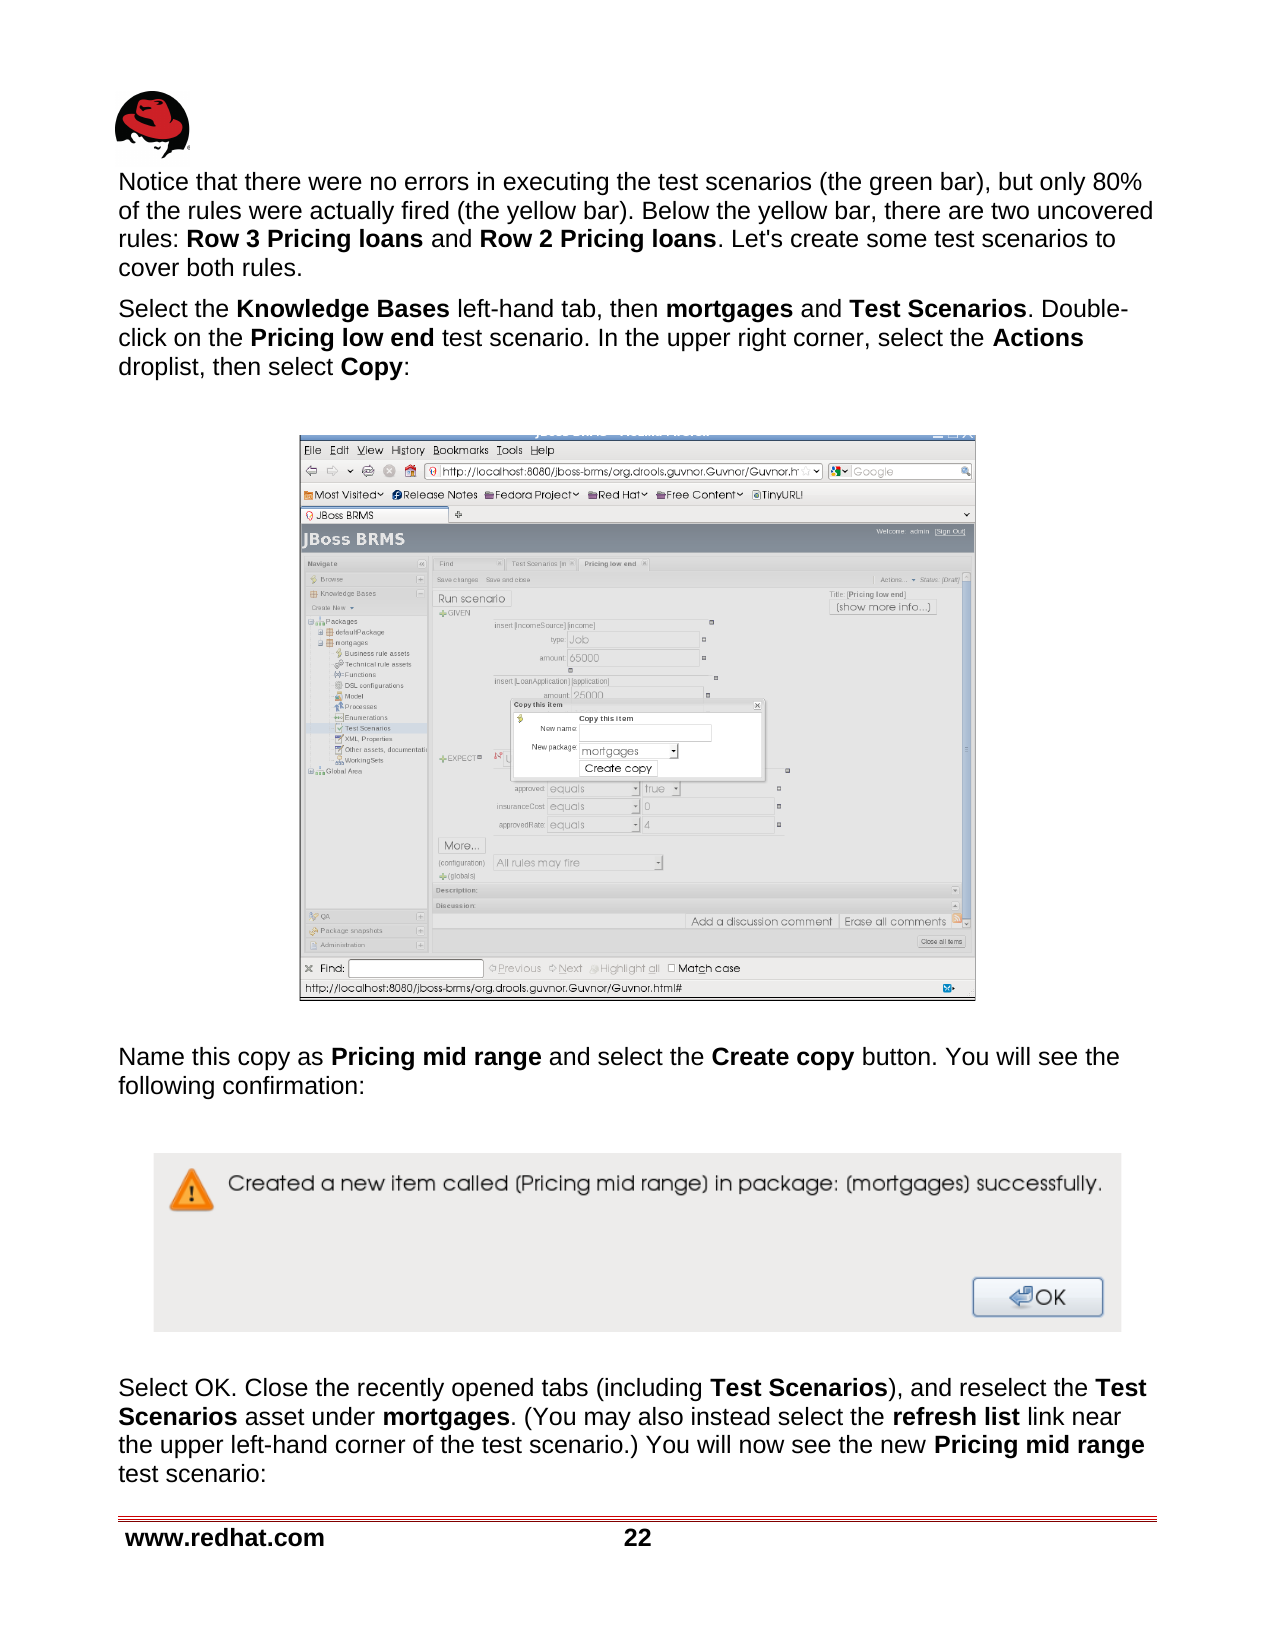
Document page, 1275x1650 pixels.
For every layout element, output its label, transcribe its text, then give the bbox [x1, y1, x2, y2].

text Name this copy as Pricing mid range and select the Create copy button. You will see the following confirmation: [118, 1042, 1157, 1100]
picture [299, 435, 976, 1001]
text Select OK. Close the recently opened tabs (including Test Scenarios), and reselect the Test Scenarios asset under mortgages. (You may also instead select the refresh list link near the upper left-hand corner of the test scenario.) You will now see the new Pricing mid range test scenario: [118, 1373, 1157, 1488]
text Select the Knowledge Bases left-hand tab, then mortgages and Test Scenarios. Double-click on the Pricing low end test scenario. In the upper right corner, select the Actions droplist, then select Copy: [118, 294, 1157, 381]
picture [115, 91, 190, 167]
picture [153, 1153, 1122, 1332]
text Notice that there were no errors in executing the test scenarios (the green bar), but only 80% of the rules were actually fired (the yellow bar). Below the yellow bar, there are two uncovered rules: Row 3 Pricing loans and Row 2 Pricing loans. Let's create some test scenarios to cover both rules. [118, 167, 1157, 282]
